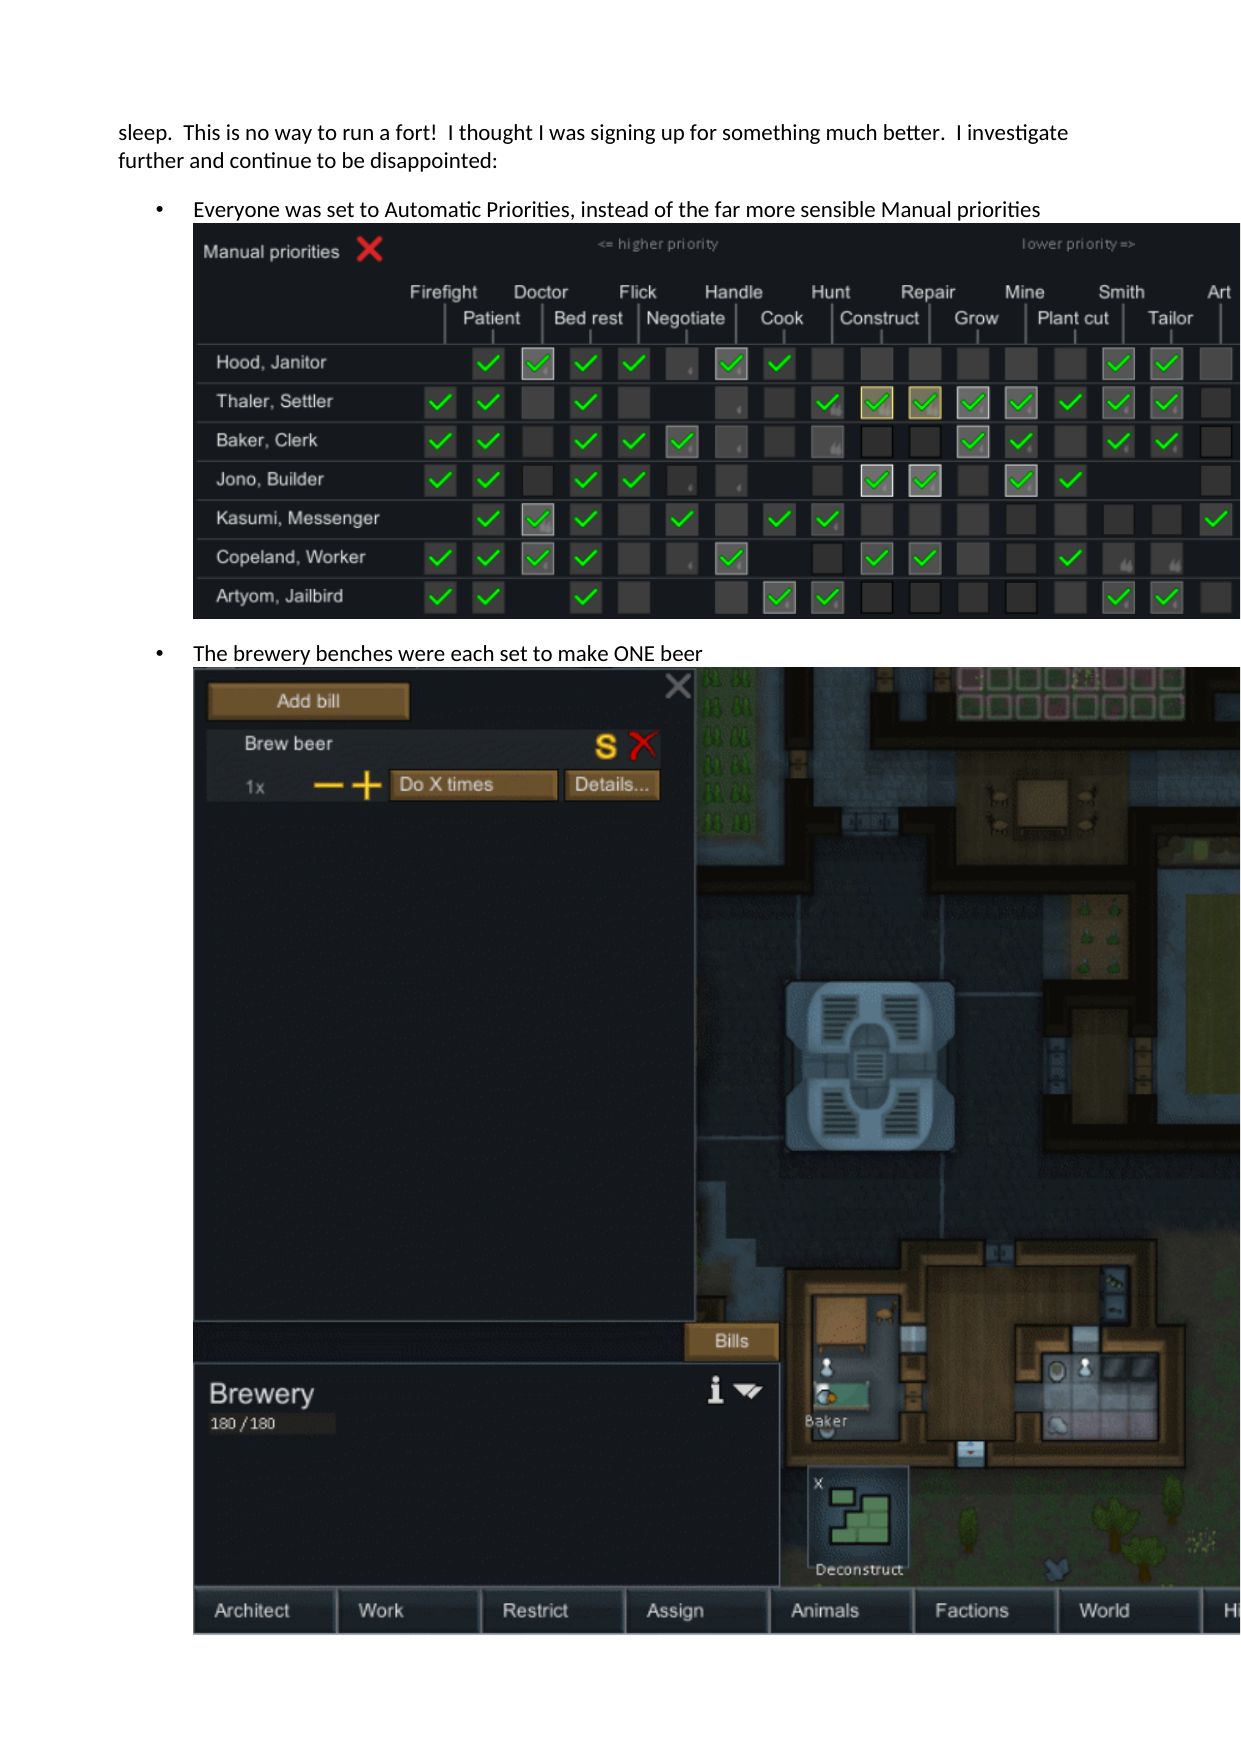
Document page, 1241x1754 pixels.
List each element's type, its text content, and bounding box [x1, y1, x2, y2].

list Everyone was set to Automatic Priorities, instead of the far more sensible Manual priorities [156, 195, 1122, 618]
text sleep. This is no way to run a fort! I thought I was signing up for something much better. I investigate further and continue to be disappointed: [118, 118, 1122, 174]
list The brewery benches were each set to make ONE beer [156, 639, 1122, 1634]
